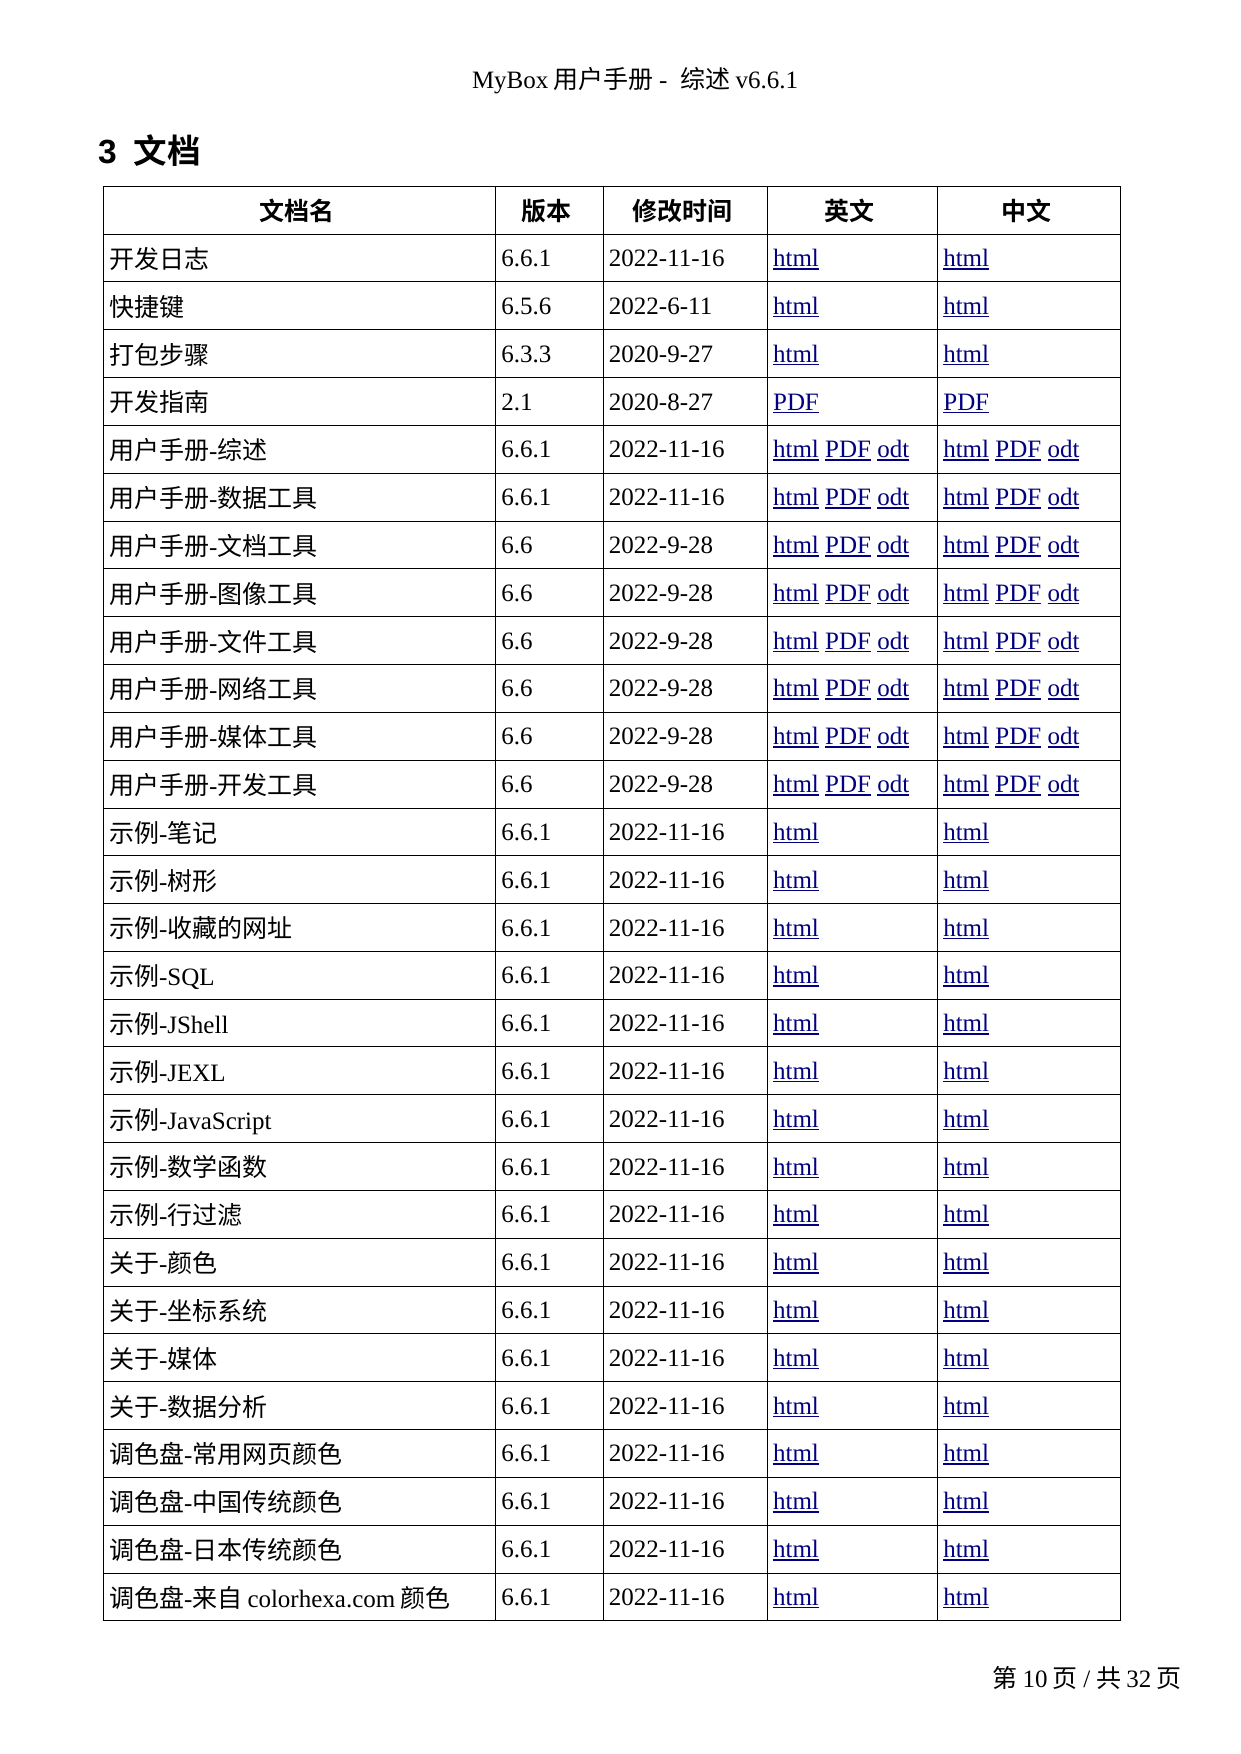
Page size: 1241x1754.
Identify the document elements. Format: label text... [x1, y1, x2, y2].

table_cell html PDF odt [938, 665, 1120, 712]
table_header 文档名 [104, 187, 495, 234]
table_cell html PDF odt [768, 761, 937, 807]
table_cell 6.6.1 [496, 952, 603, 999]
table_cell 6.6.1 [496, 1430, 603, 1477]
table_cell 2022-11-16 [604, 1430, 767, 1477]
table_cell 示例-树形 [104, 856, 495, 903]
table_cell html [938, 1143, 1120, 1190]
table_cell 6.6.1 [496, 1382, 603, 1429]
table_cell 2022-6-11 [604, 282, 767, 329]
table_cell 示例-JShell [104, 1000, 495, 1046]
table_cell 用户手册-综述 [104, 426, 495, 473]
table_cell html [768, 1047, 937, 1094]
table_header 中文 [938, 187, 1120, 234]
table_cell 6.6.1 [496, 1000, 603, 1046]
table_cell 2022-11-16 [604, 904, 767, 951]
table_cell html [768, 1095, 937, 1142]
table_cell 2022-9-28 [604, 522, 767, 568]
table_cell html [768, 904, 937, 951]
table_cell html [768, 809, 937, 855]
table_cell 2022-11-16 [604, 1000, 767, 1046]
table_cell 示例-数学函数 [104, 1143, 495, 1190]
table_cell html PDF odt [938, 426, 1120, 473]
table_cell 2022-9-28 [604, 569, 767, 616]
table_cell html PDF odt [768, 665, 937, 712]
table_cell html [938, 330, 1120, 377]
table_cell html PDF odt [768, 713, 937, 759]
table_cell 示例-笔记 [104, 809, 495, 855]
table_cell 6.6 [496, 713, 603, 759]
table_cell html [768, 1143, 937, 1190]
table_cell 6.6.1 [496, 426, 603, 473]
table_cell 调色盘-日本传统颜色 [104, 1526, 495, 1572]
table_cell 2022-9-28 [604, 713, 767, 759]
table_cell 6.3.3 [496, 330, 603, 377]
table_cell html PDF odt [768, 426, 937, 473]
table_cell html [938, 952, 1120, 999]
table_header 英文 [768, 187, 937, 234]
table_cell 2022-11-16 [604, 1191, 767, 1238]
table_cell html [768, 1239, 937, 1286]
table_cell PDF [768, 378, 937, 425]
table_cell 2022-11-16 [604, 1574, 767, 1620]
table_cell 2022-11-16 [604, 1143, 767, 1190]
table_cell 2020-9-27 [604, 330, 767, 377]
table_cell 6.6 [496, 569, 603, 616]
table_cell html [768, 952, 937, 999]
table_cell 6.6 [496, 617, 603, 664]
table_cell 6.6 [496, 665, 603, 712]
table_cell 2022-11-16 [604, 426, 767, 473]
table_cell html [938, 1382, 1120, 1429]
table_cell 2022-9-28 [604, 617, 767, 664]
table_cell 2022-9-28 [604, 665, 767, 712]
table_cell html [938, 1239, 1120, 1286]
table_cell 2022-11-16 [604, 1287, 767, 1333]
table_cell 2.1 [496, 378, 603, 425]
table_cell html PDF odt [768, 569, 937, 616]
table_cell 示例-JavaScript [104, 1095, 495, 1142]
table_cell html [938, 1191, 1120, 1238]
table_cell html [768, 856, 937, 903]
table_cell html [938, 1095, 1120, 1142]
table_cell 用户手册-数据工具 [104, 474, 495, 521]
table_cell 开发日志 [104, 235, 495, 281]
table_cell html [768, 1000, 937, 1046]
table_cell html [768, 235, 937, 281]
table_cell 示例-行过滤 [104, 1191, 495, 1238]
table_cell html [768, 1478, 937, 1524]
table_cell html [768, 1334, 937, 1381]
table_cell 用户手册-文件工具 [104, 617, 495, 664]
table_cell html PDF odt [768, 617, 937, 664]
table_cell 6.6.1 [496, 1239, 603, 1286]
table_cell 关于-媒体 [104, 1334, 495, 1381]
table_cell html [938, 856, 1120, 903]
table_cell 6.6 [496, 761, 603, 807]
table_cell 6.6.1 [496, 1478, 603, 1524]
table_cell 2022-11-16 [604, 1239, 767, 1286]
table_cell 2022-11-16 [604, 1478, 767, 1524]
table_cell 6.6.1 [496, 809, 603, 855]
table_cell 6.6 [496, 522, 603, 568]
table_cell 用户手册-开发工具 [104, 761, 495, 807]
table_cell html [938, 282, 1120, 329]
table_cell 6.6.1 [496, 1574, 603, 1620]
table_cell html [938, 1047, 1120, 1094]
table_cell html PDF odt [938, 474, 1120, 521]
table_cell html [768, 1526, 937, 1572]
table_cell html [768, 282, 937, 329]
table_cell html [938, 1526, 1120, 1572]
table_header 修改时间 [604, 187, 767, 234]
table_cell 调色盘-来自colorhexa.com颜色 [104, 1574, 495, 1620]
table_cell 6.5.6 [496, 282, 603, 329]
table_cell 2022-11-16 [604, 809, 767, 855]
table_cell 2022-11-16 [604, 1526, 767, 1572]
table_cell 2022-11-16 [604, 474, 767, 521]
table_cell 用户手册-图像工具 [104, 569, 495, 616]
table_cell 2022-11-16 [604, 1047, 767, 1094]
table_cell 用户手册-网络工具 [104, 665, 495, 712]
table_cell 6.6.1 [496, 856, 603, 903]
table_cell 调色盘-常用网页颜色 [104, 1430, 495, 1477]
table_cell html [938, 904, 1120, 951]
table_cell html PDF odt [938, 617, 1120, 664]
table_cell html PDF odt [938, 569, 1120, 616]
table_cell html PDF odt [768, 474, 937, 521]
table_cell 示例-SQL [104, 952, 495, 999]
table_cell html [768, 1287, 937, 1333]
table_cell html [938, 1334, 1120, 1381]
table_cell 2022-11-16 [604, 1382, 767, 1429]
table_cell 2022-11-16 [604, 235, 767, 281]
table_cell 2022-11-16 [604, 856, 767, 903]
table_cell 用户手册-媒体工具 [104, 713, 495, 759]
table_cell html [938, 809, 1120, 855]
table_cell html PDF odt [938, 522, 1120, 568]
table_cell html [938, 1287, 1120, 1333]
table_cell 6.6.1 [496, 1047, 603, 1094]
table_cell html PDF odt [768, 522, 937, 568]
table_cell html [768, 1430, 937, 1477]
table_cell html [938, 1478, 1120, 1524]
table_cell 用户手册-文档工具 [104, 522, 495, 568]
table_cell 关于-颜色 [104, 1239, 495, 1286]
table_cell 6.6.1 [496, 235, 603, 281]
table_cell 6.6.1 [496, 1095, 603, 1142]
table_cell html [768, 1382, 937, 1429]
table_cell html [768, 1574, 937, 1620]
table_cell 6.6.1 [496, 474, 603, 521]
table_cell 6.6.1 [496, 1191, 603, 1238]
table_cell 6.6.1 [496, 904, 603, 951]
table_cell 2022-9-28 [604, 761, 767, 807]
table_cell html [768, 1191, 937, 1238]
table_cell 示例-JEXL [104, 1047, 495, 1094]
table_cell 6.6.1 [496, 1334, 603, 1381]
table_cell 6.6.1 [496, 1287, 603, 1333]
table_cell html [938, 1574, 1120, 1620]
subtitle 文档 [88, 125, 1181, 173]
table_cell 2022-11-16 [604, 952, 767, 999]
table_cell html PDF odt [938, 713, 1120, 759]
table_cell 2022-11-16 [604, 1095, 767, 1142]
table_cell 开发指南 [104, 378, 495, 425]
table_header 版本 [496, 187, 603, 234]
table_cell PDF [938, 378, 1120, 425]
table_cell html [938, 1430, 1120, 1477]
table_cell html [768, 330, 937, 377]
table_cell 关于-坐标系统 [104, 1287, 495, 1333]
table_cell 调色盘-中国传统颜色 [104, 1478, 495, 1524]
table_cell 2020-8-27 [604, 378, 767, 425]
table_cell html PDF odt [938, 761, 1120, 807]
table_cell 6.6.1 [496, 1526, 603, 1572]
table_cell 2022-11-16 [604, 1334, 767, 1381]
table_cell 示例-收藏的网址 [104, 904, 495, 951]
table_cell html [938, 235, 1120, 281]
table_cell 6.6.1 [496, 1143, 603, 1190]
table_cell 关于-数据分析 [104, 1382, 495, 1429]
table_cell html [938, 1000, 1120, 1046]
table_cell 快捷键 [104, 282, 495, 329]
table_cell 打包步骤 [104, 330, 495, 377]
